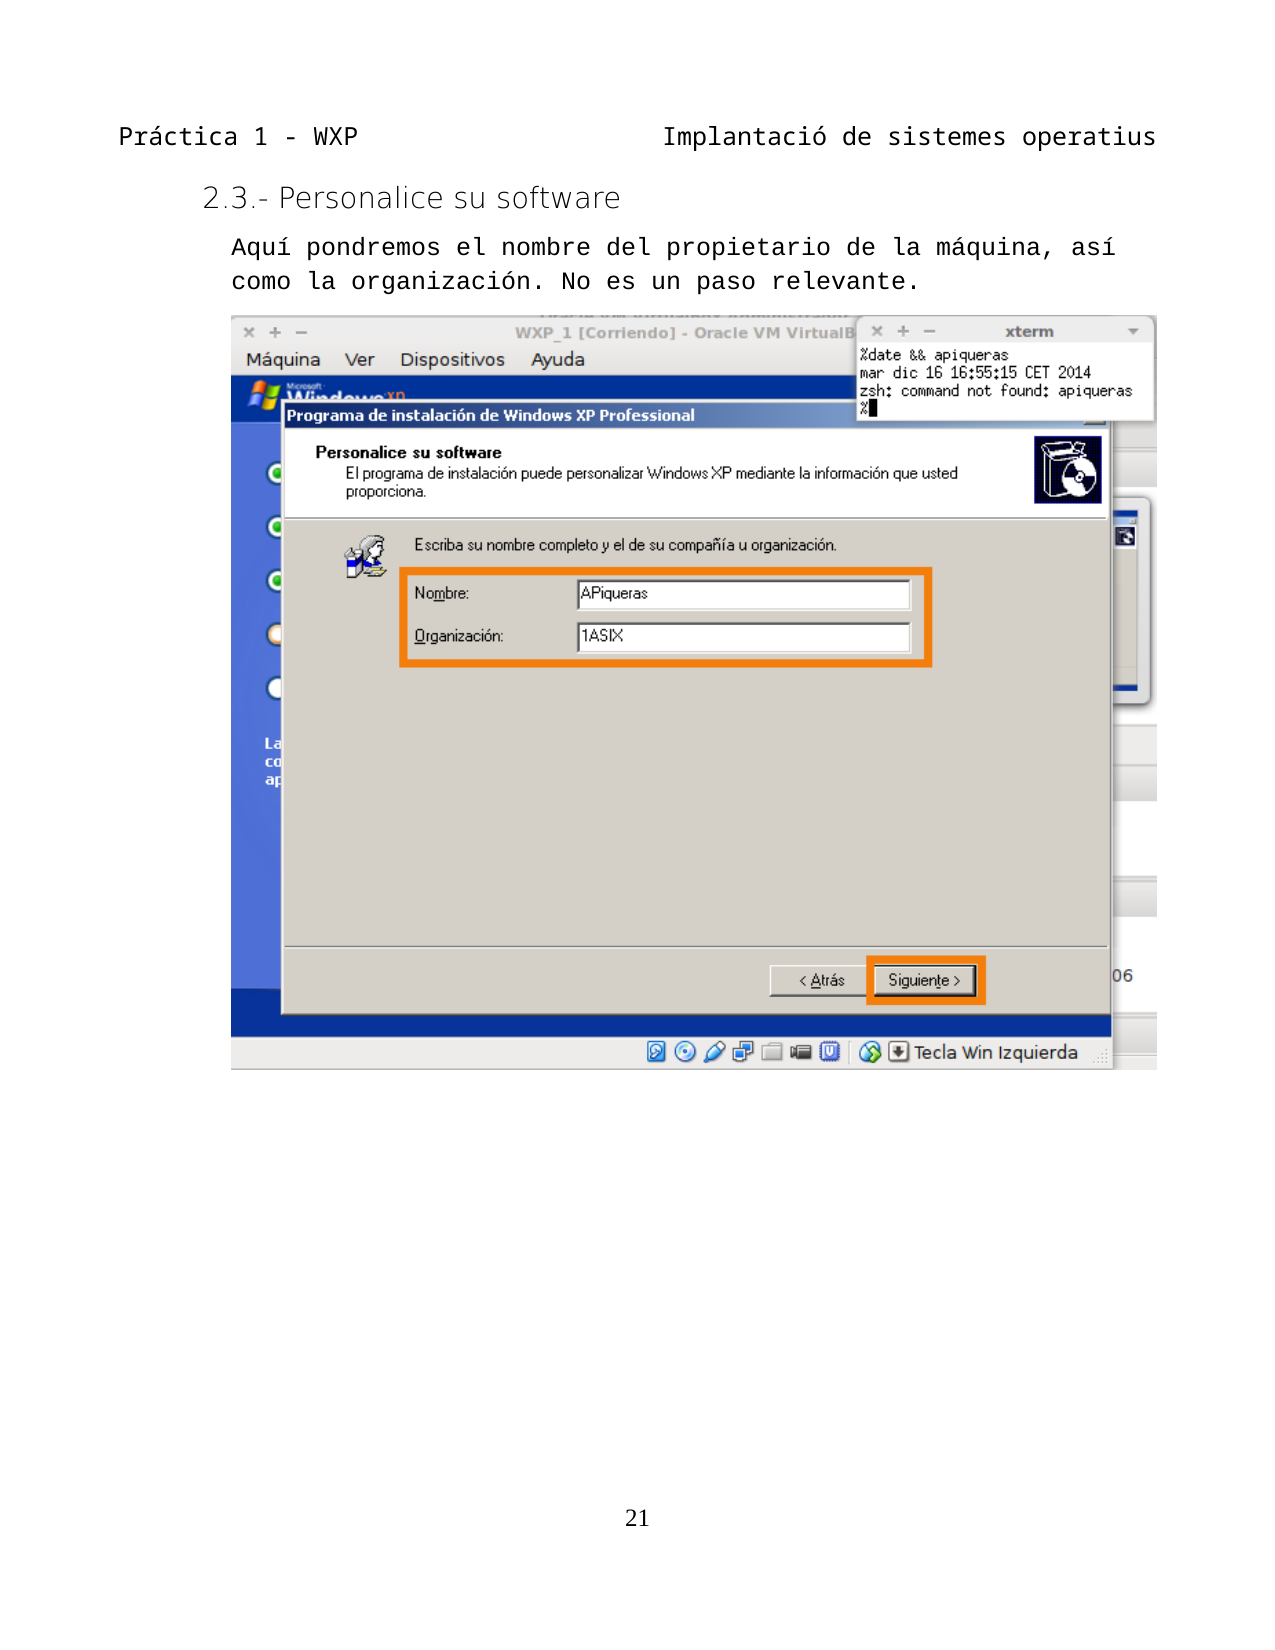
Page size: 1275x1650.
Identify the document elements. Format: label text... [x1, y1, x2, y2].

list Personalice su software [193, 182, 1157, 216]
picture [231, 315, 1157, 1070]
text Aquí pondremos el nombre del propietario de la máquina, así como la organización. No es un paso relevante. [231, 235, 1157, 297]
